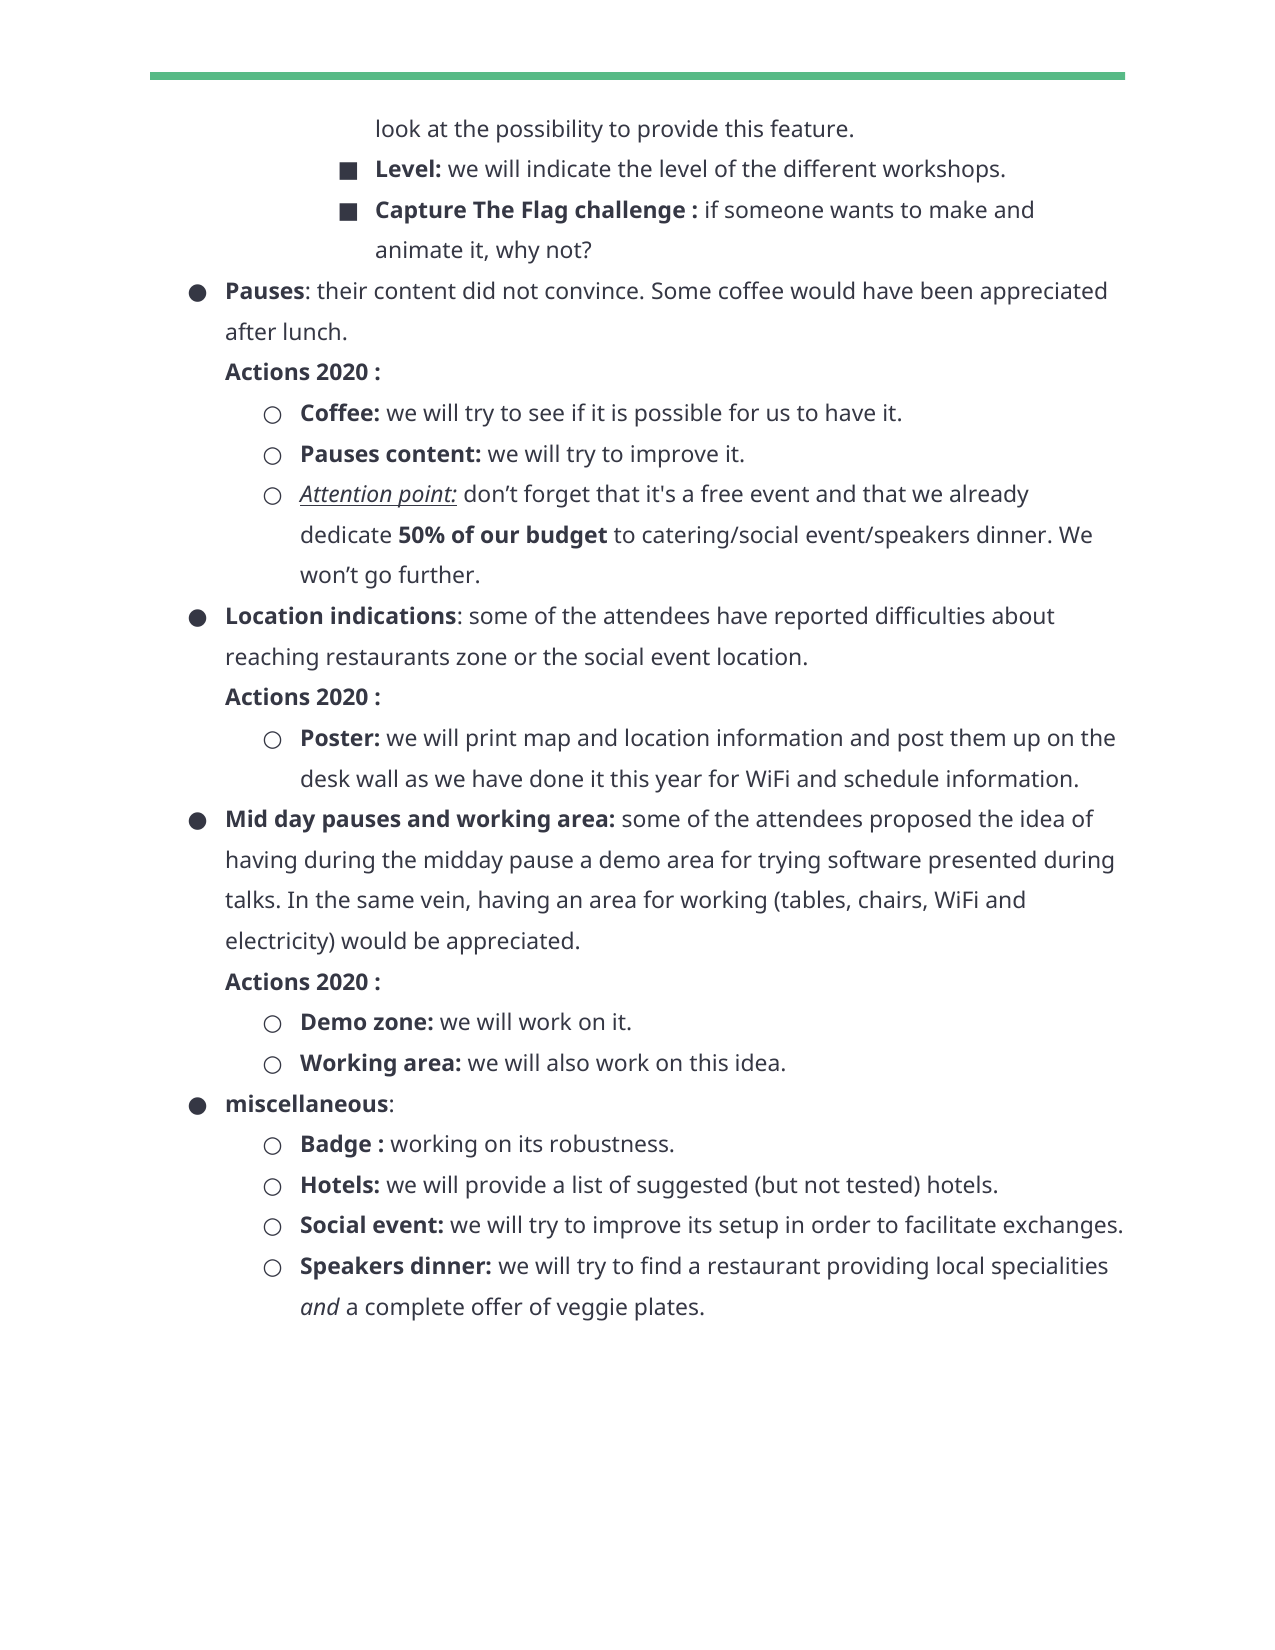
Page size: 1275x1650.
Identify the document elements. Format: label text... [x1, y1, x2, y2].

list Poster: we will print map and location information and post them up on the desk wall as we have done it this year for WiFi and schedule information. [262, 722, 1125, 794]
list miscellaneous: [187, 1087, 1125, 1119]
list Attention point: don’t forget that it's a free event and that we already dedicate 50% of our budget to catering/social event/speakers dinner. We won’t go further. [262, 478, 1125, 591]
list look at the possibility to provide this feature. [337, 112, 1125, 144]
list Badge : working on its robustness. [262, 1128, 1125, 1159]
list Capture The Flag challenge : if someone wants to make and animate it, why not? [337, 194, 1125, 266]
list Demo zone: we will work on it. [262, 1006, 1125, 1037]
picture [150, 72, 1125, 80]
list Working area: we will also work on this idea. [262, 1047, 1125, 1078]
list Hotels: we will provide a list of suggested (but not tested) hotels. [262, 1169, 1125, 1200]
list Coffee: we will try to see if it is possible for us to have it. [262, 397, 1125, 428]
list Pauses: their content did not convince. Some coffee would have been appreciated after lunch. Actions 2020 : [187, 275, 1125, 387]
list Speakers dinner: we will try to find a restaurant providing local specialities and a complete offer of veggie plates. [262, 1250, 1125, 1322]
list Location indications: some of the attendees have reported difficulties about reaching restaurants zone or the social event location. Actions 2020 : [187, 600, 1125, 712]
list Social event: we will try to improve its setup in order to facilitate exchanges. [262, 1209, 1125, 1241]
list Level: we will indicate the level of the different workshops. [337, 153, 1125, 184]
list Pauses content: we will try to improve it. [262, 437, 1125, 469]
list Mid day pauses and working area: some of the attendees proposed the idea of having during the midday pause a demo area for trying software presented during talks. In the same vein, having an area for working (tables, chairs, WiFi and electricity) would be appreciated. Actions 2020 : [187, 803, 1125, 997]
